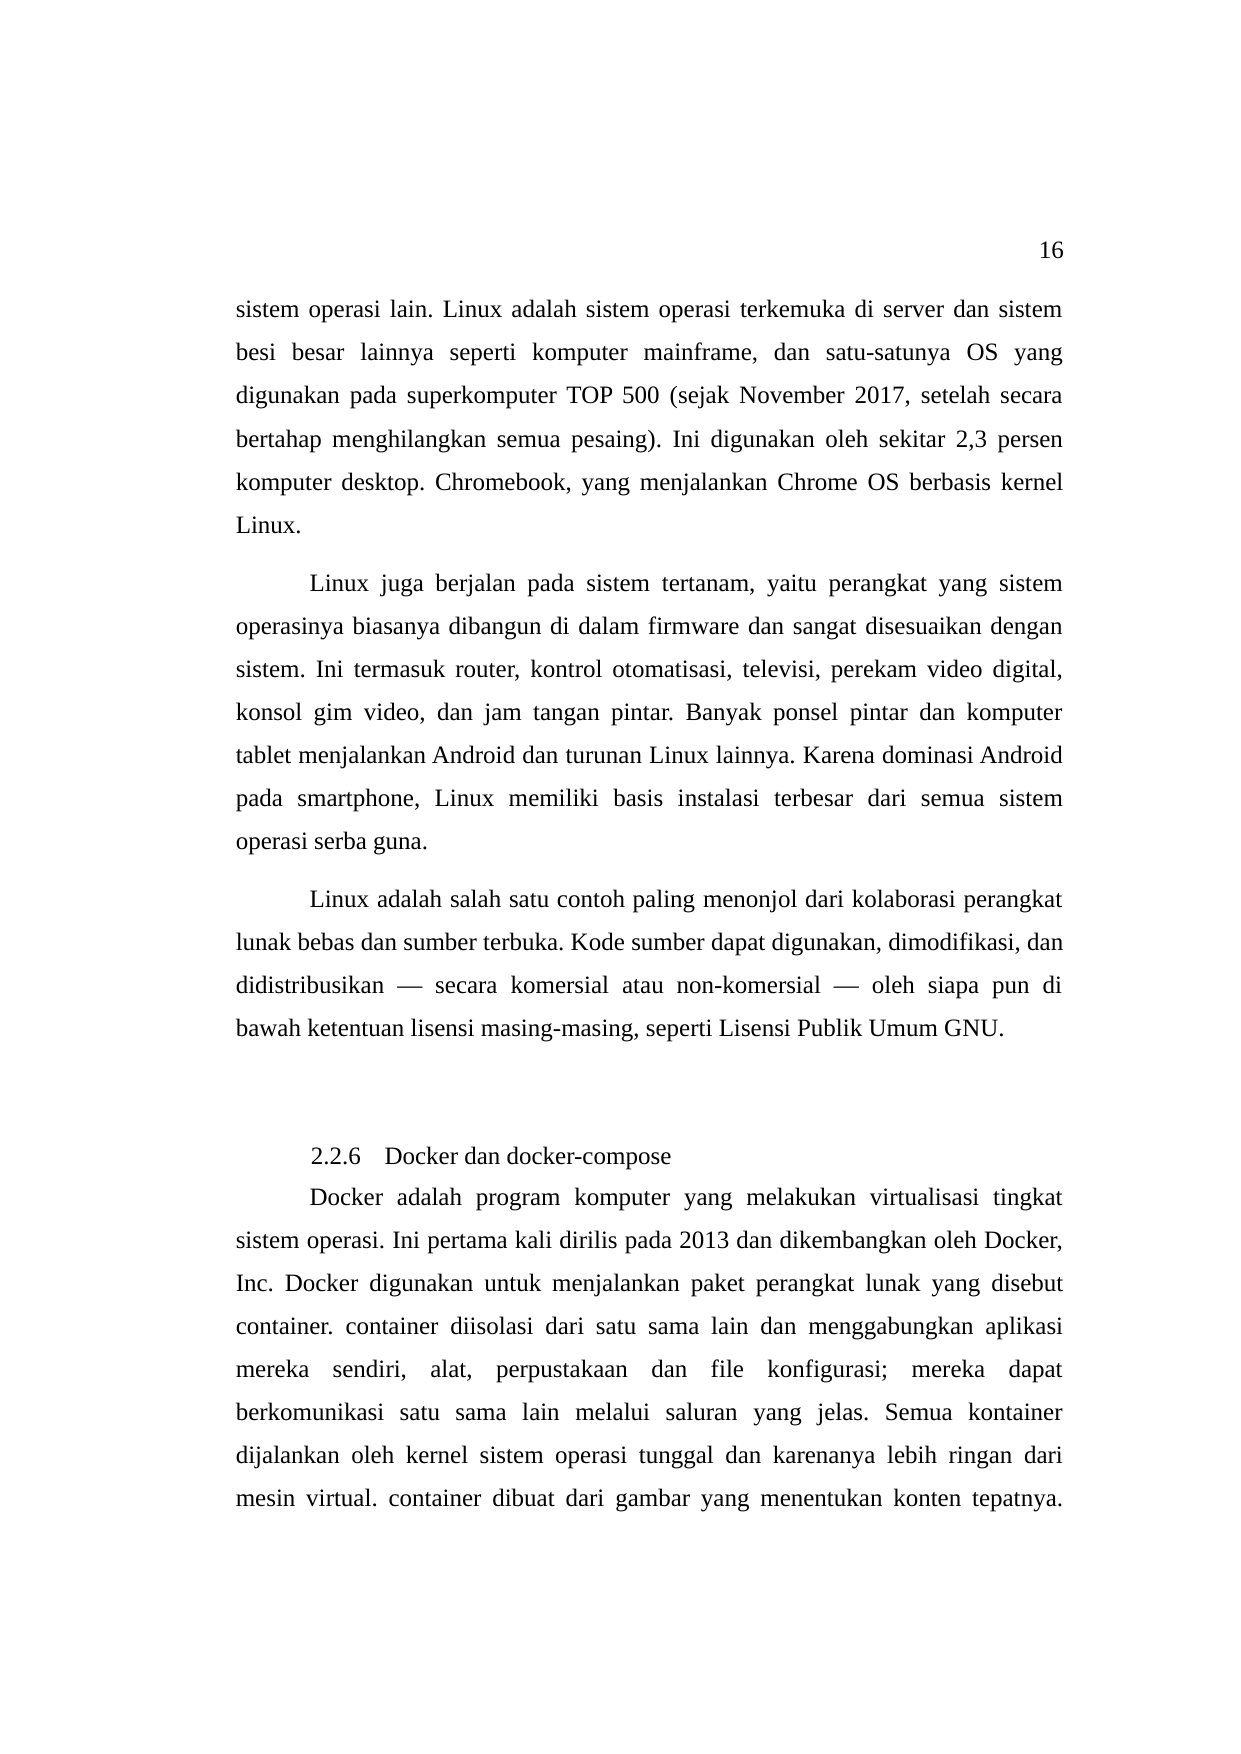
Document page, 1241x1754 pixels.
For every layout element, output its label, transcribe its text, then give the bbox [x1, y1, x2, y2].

text Docker adalah program komputer yang melakukan virtualisasi tingkat sistem operasi. Ini pertama kali dirilis pada 2013 dan dikembangkan oleh Docker, Inc. Docker digunakan untuk menjalankan paket perangkat lunak yang disebut container. container diisolasi dari satu sama lain dan menggabungkan aplikasi mereka sendiri, alat, perpustakaan dan file konfigurasi; mereka dapat berkomunikasi satu sama lain melalui saluran yang jelas. Semua kontainer dijalankan oleh kernel sistem operasi tunggal dan karenanya lebih ringan dari mesin virtual. container dibuat dari gambar yang menentukan konten tepatnya. [236, 1182, 1063, 1512]
text sistem operasi lain. Linux adalah sistem operasi terkemuka di server dan sistem besi besar lainnya seperti komputer mainframe, dan satu-satunya OS yang digunakan pada superkomputer TOP 500 (sejak November 2017, setelah secara bertahap menghilangkan semua pesaing). Ini digunakan oleh sekitar 2,3 persen komputer desktop. Chromebook, yang menjalankan Chrome OS berbasis kernel Linux. [236, 294, 1063, 539]
text Linux adalah salah satu contoh paling menonjol dari kolaborasi perangkat lunak bebas dan sumber terbuka. Kode sumber dapat digunakan, dimodifikasi, dan didistribusikan — secara komersial atau non-komersial — oleh siapa pun di bawah ketentuan lisensi masing-masing, seperti Lisensi Publik Umum GNU. [236, 884, 1063, 1042]
subtitle Docker dan docker-compose [311, 1141, 1063, 1169]
text Linux juga berjalan pada sistem tertanam, yaitu perangkat yang sistem operasinya biasanya dibangun di dalam firmware dan sangat disesuaikan dengan sistem. Ini termasuk router, kontrol otomatisasi, televisi, perekam video digital, konsol gim video, dan jam tangan pintar. Banyak ponsel pintar dan komputer tablet menjalankan Android dan turunan Linux lainnya. Karena dominasi Android pada smartphone, Linux memiliki basis instalasi terbesar dari semua sistem operasi serba guna. [236, 568, 1063, 855]
